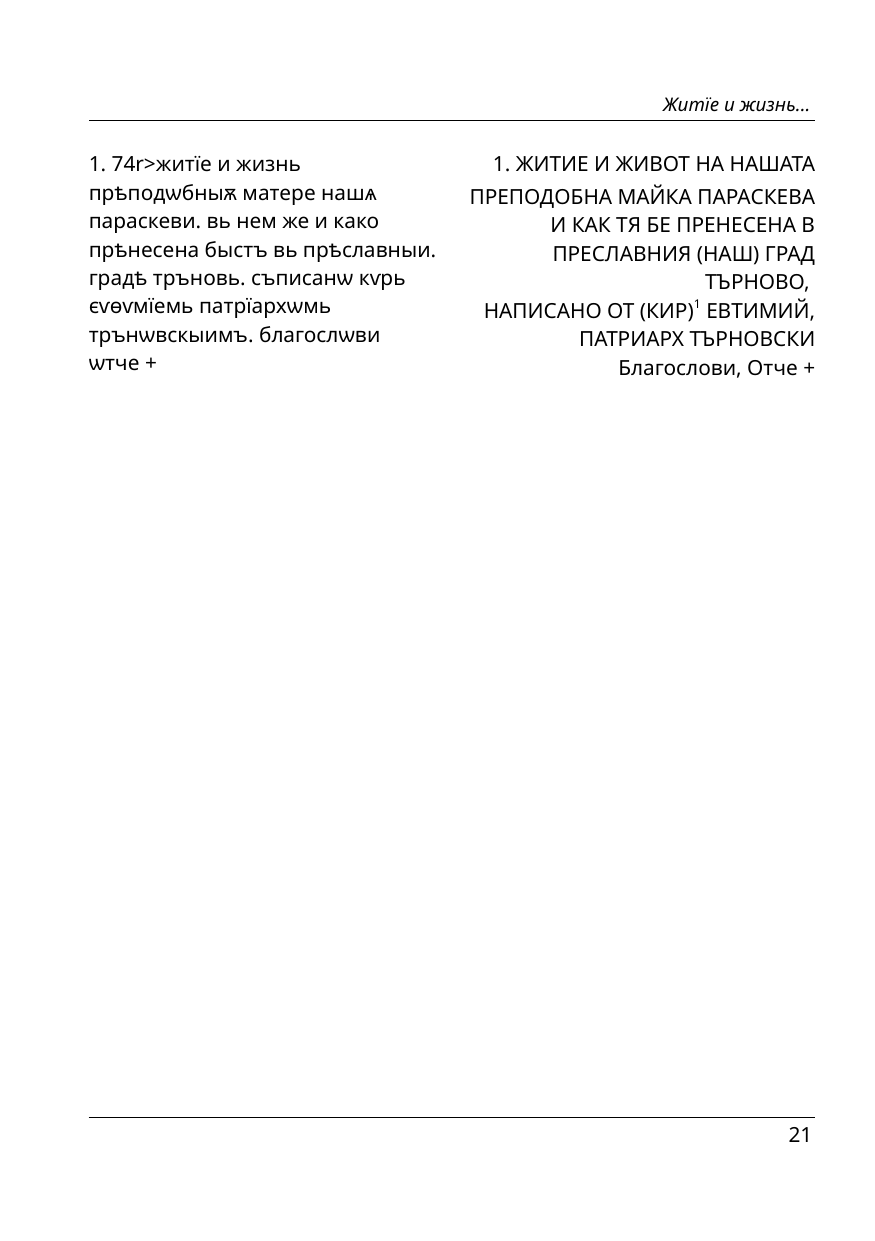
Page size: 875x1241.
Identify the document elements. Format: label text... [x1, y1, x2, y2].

table_header 1. ﻿ЖИТИЕ И ЖИВОТ НА НАШАТА ПРЕПОДОБНА МАЙКА ПАРАСКЕВА И КАК ТЯ БЕ ПРЕНЕСЕНА В ПРЕСЛАВНИЯ (НАШ) ГРАД ТЪРНОВО, НАПИСАНО ОТ (КИР)1 ЕВТИМИЙ, ПАТРИАРХ ТЪРНОВСКИ Благослови, Отче + [452, 150, 815, 387]
table_header 1. 74r>житїе и жизнь прѣподѡбныѫ матере нашѧ параскеви. вь нем же и како прѣнесена быстъ вь прѣславныи. градѣ тръновь. съписанѡ кѵрь єѵѳѵмїемь патрїархѡмь трънѡвскыимъ. благослѡви ѡтче + [89, 150, 452, 387]
